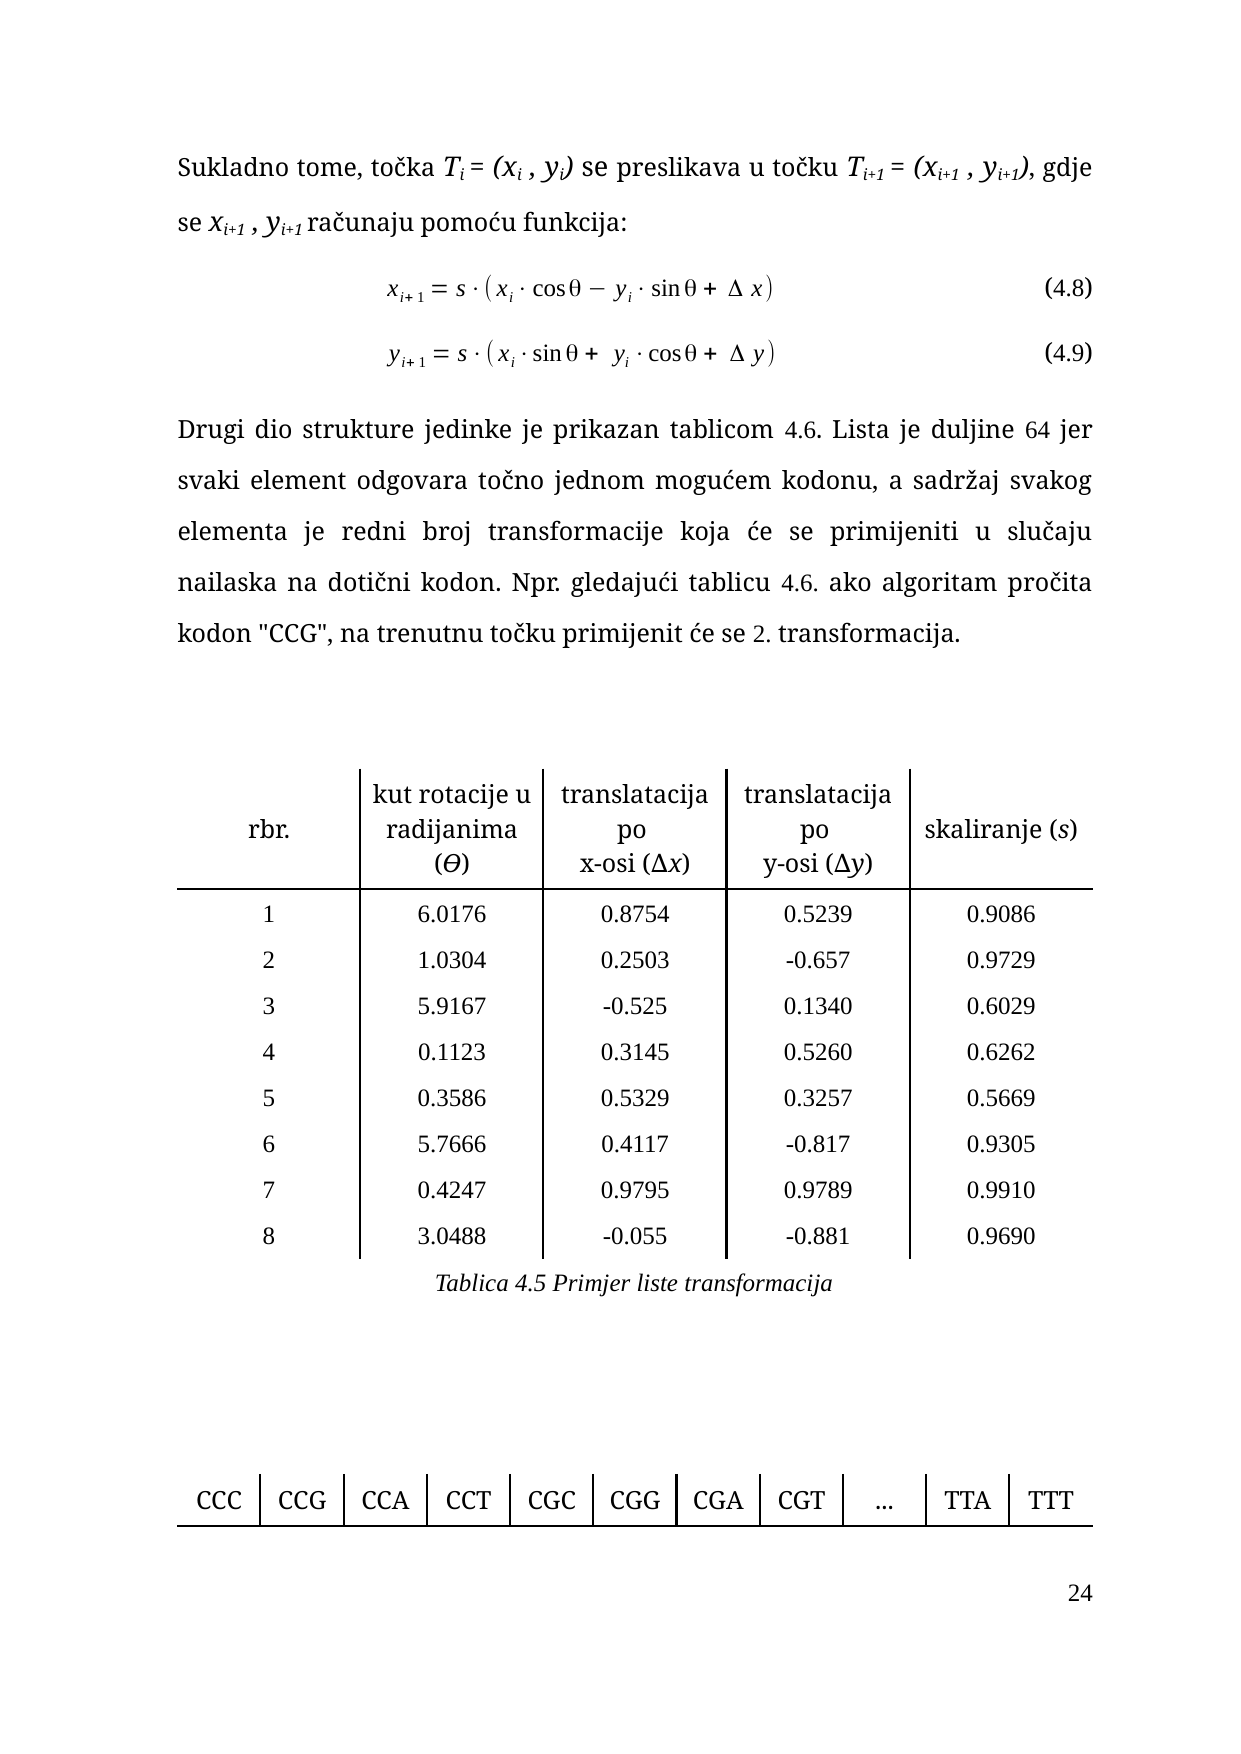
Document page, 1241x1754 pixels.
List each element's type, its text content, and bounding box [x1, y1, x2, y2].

table_cell 0.2503 [544, 936, 725, 982]
table_cell 6 [177, 1120, 359, 1166]
table_header rbr. [177, 769, 359, 888]
table_cell 7 [177, 1166, 359, 1212]
text Drugi dio strukture jedinke je prikazan tablicom 4.6. Lista je duljine 64 jer svaki element odgovara točno jednom mogućem kodonu, a sadržaj svakog elementa je redni broj transformacije koja će se primijeniti u slučaju nailaska na dotični kodon. Npr. gledajući tablicu 4.6. ako algoritam pročita kodon "CCG", na trenutnu točku primijenit će se 2. transformacija. [177, 411, 1093, 649]
table_cell 0.5329 [544, 1074, 725, 1120]
table_cell 0.3145 [544, 1028, 725, 1074]
table_header skaliranje (s) [911, 769, 1093, 888]
table_header translatacija po x-osi (∆x) [544, 769, 725, 888]
table_cell 5 [177, 1074, 359, 1120]
table_cell 0.3586 [361, 1074, 542, 1120]
table_cell -0.657 [728, 936, 909, 982]
table_cell 0.4247 [361, 1166, 542, 1212]
table_cell -0.525 [544, 982, 725, 1028]
table_cell 0.3257 [728, 1074, 909, 1120]
text Sukladno tome, točka Ti = (xi , yi) se preslikava u točku Ti+1 = (xi+1 , yi+1), gdje se xi+1 , yi+1 računaju pomoću funkcija: [177, 148, 1093, 240]
table_header CCT [428, 1474, 509, 1525]
text Tablica 4.5 Primjer liste transformacija [177, 1268, 1093, 1297]
table_cell 5.7666 [361, 1120, 542, 1166]
text (4.8) [177, 270, 1093, 306]
table_header TTA [927, 1474, 1008, 1525]
table_cell 6.0176 [361, 890, 542, 936]
table_cell 4 [177, 1028, 359, 1074]
table_cell 0.9910 [911, 1166, 1093, 1212]
table_header translatacija po y-osi (∆y) [728, 769, 909, 888]
table_cell 0.1123 [361, 1028, 542, 1074]
table_header CGG [594, 1474, 675, 1525]
table_cell 3.0488 [361, 1213, 542, 1258]
table_header CCG [261, 1474, 343, 1525]
table_header ... [844, 1474, 925, 1525]
table_cell 0.9789 [728, 1166, 909, 1212]
table_cell 0.9795 [544, 1166, 725, 1212]
table_cell -0.055 [544, 1213, 725, 1258]
table_cell 0.9305 [911, 1120, 1093, 1166]
table_cell 5.9167 [361, 982, 542, 1028]
table_cell 0.8754 [544, 890, 725, 936]
table_cell 2 [177, 936, 359, 982]
table_cell 0.6029 [911, 982, 1093, 1028]
table_header CCC [177, 1474, 259, 1525]
table_cell 0.5239 [728, 890, 909, 936]
table_header kut rotacije u radijanima (ϴ) [361, 769, 542, 888]
table_cell 3 [177, 982, 359, 1028]
table_cell -0.817 [728, 1120, 909, 1166]
table_cell 0.9729 [911, 936, 1093, 982]
table_header TTT [1010, 1474, 1093, 1525]
table_cell 0.5669 [911, 1074, 1093, 1120]
table_header CCA [345, 1474, 426, 1525]
table_cell 0.1340 [728, 982, 909, 1028]
table_header CGA [678, 1474, 759, 1525]
table_header CGT [761, 1474, 842, 1525]
table_cell 0.5260 [728, 1028, 909, 1074]
table_cell 0.6262 [911, 1028, 1093, 1074]
table_cell -0.881 [728, 1213, 909, 1258]
table_cell 8 [177, 1213, 359, 1258]
table_cell 0.9086 [911, 890, 1093, 936]
table_cell 1 [177, 890, 359, 936]
table_header CGC [511, 1474, 592, 1525]
table_cell 1.0304 [361, 936, 542, 982]
text (4.9) [177, 335, 1093, 371]
table_cell 0.4117 [544, 1120, 725, 1166]
table_cell 0.9690 [911, 1213, 1093, 1258]
